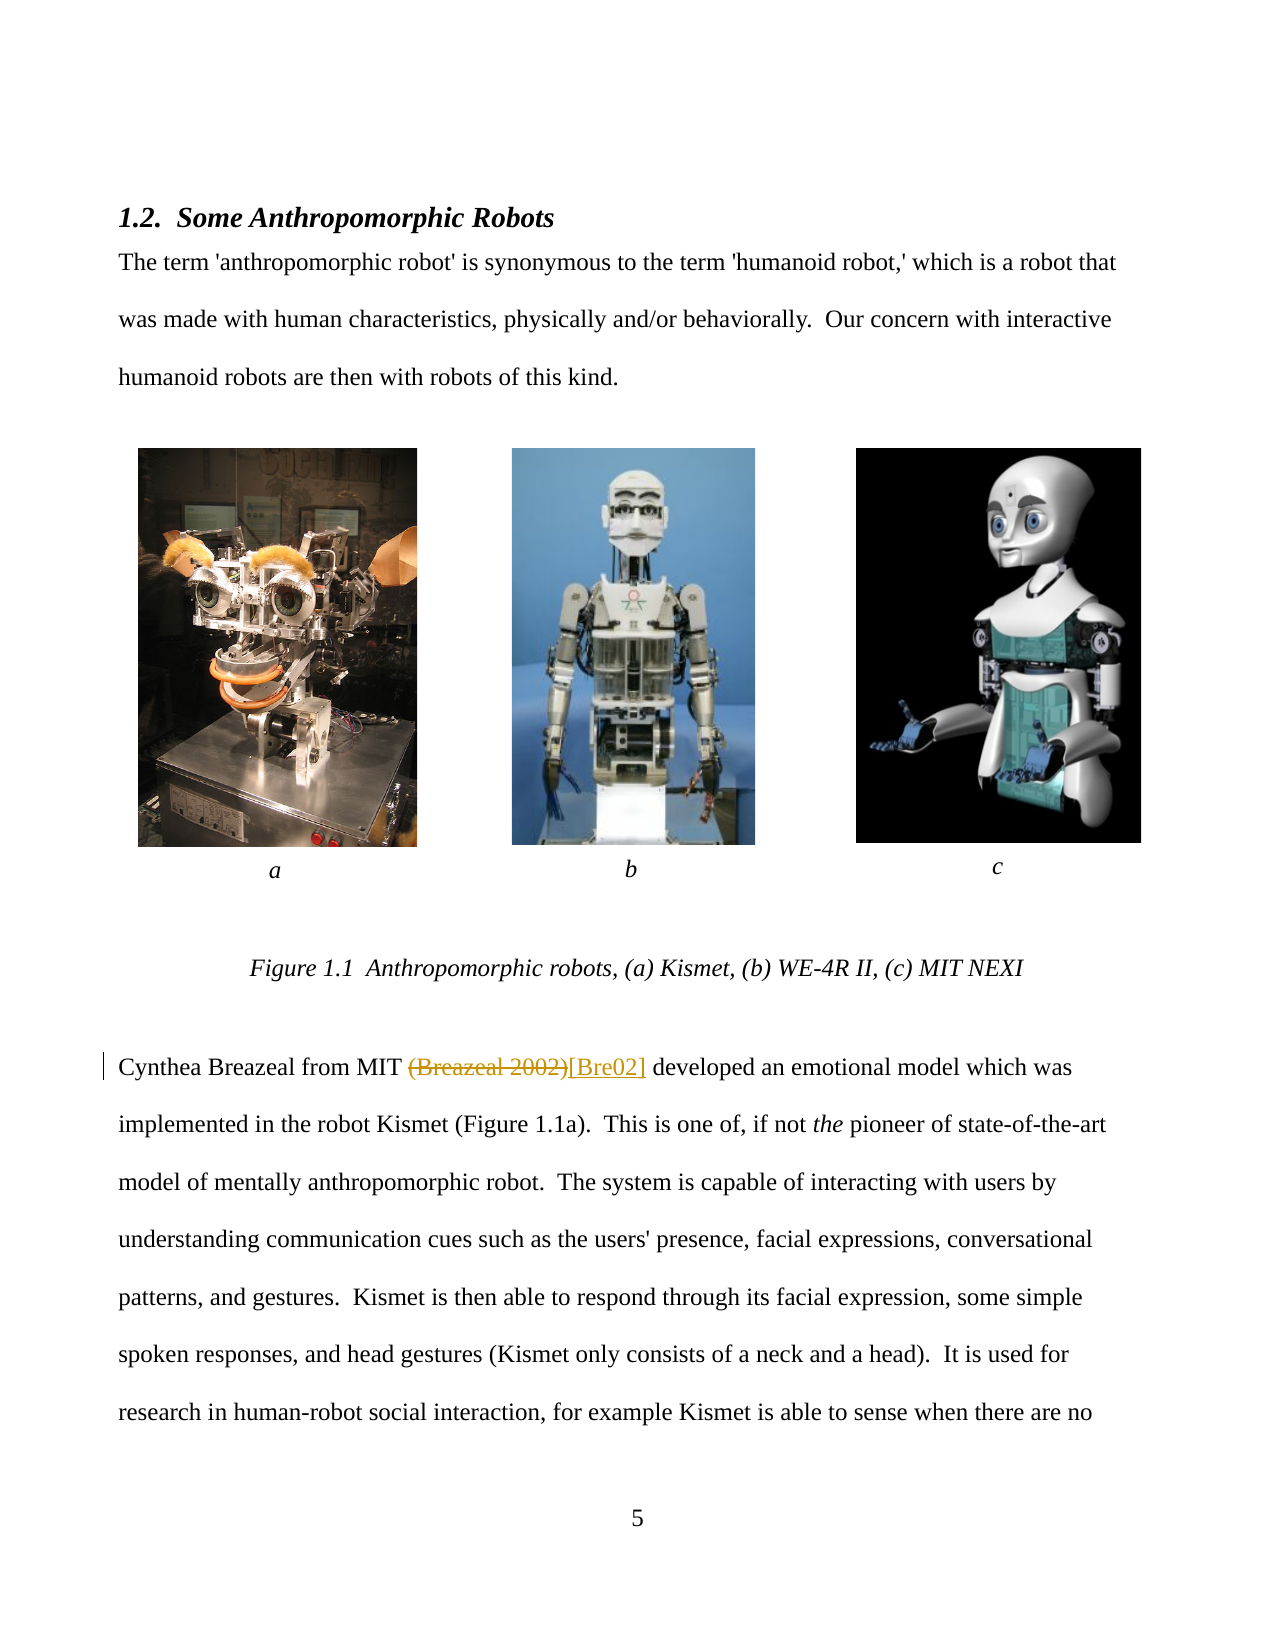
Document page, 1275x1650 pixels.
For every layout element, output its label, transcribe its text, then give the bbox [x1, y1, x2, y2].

subtitle 1.2. Some Anthropomorphic Robots [118, 201, 1157, 234]
text c [839, 851, 1158, 877]
text Figure 1.1 Anthropomorphic robots, (a) Kismet, (b) WE-4R II, (c) MIT NEXI [118, 953, 1157, 982]
picture [511, 448, 756, 845]
picture [138, 448, 418, 847]
text The term 'anthropomorphic robot' is synonymous to the term 'humanoid robot,' which is a robot that was made with human characteristics, physically and/or behaviorally. Our concern with interactive humanoid robots are then with robots of this kind. [118, 247, 1157, 390]
text b [495, 854, 769, 879]
picture [856, 448, 1142, 843]
text a [122, 855, 431, 881]
text Cynthea Breazeal from MIT [Bre02] developed an emotional model which was implemented in the robot Kismet (Figure 1.1a). This is one of, if not the pioneer of state-of-the-art model of mentally anthropomorphic robot. The system is capable of interacting with users by understanding communication cues such as the users' presence, facial expressions, conversational patterns, and gestures. Kismet is then able to respond through its facial expression, some simple spoken responses, and head gestures (Kismet only consists of a neck and a head). It is used for research in human-robot social interaction, for example Kismet is able to sense when there are no [118, 1052, 1157, 1425]
